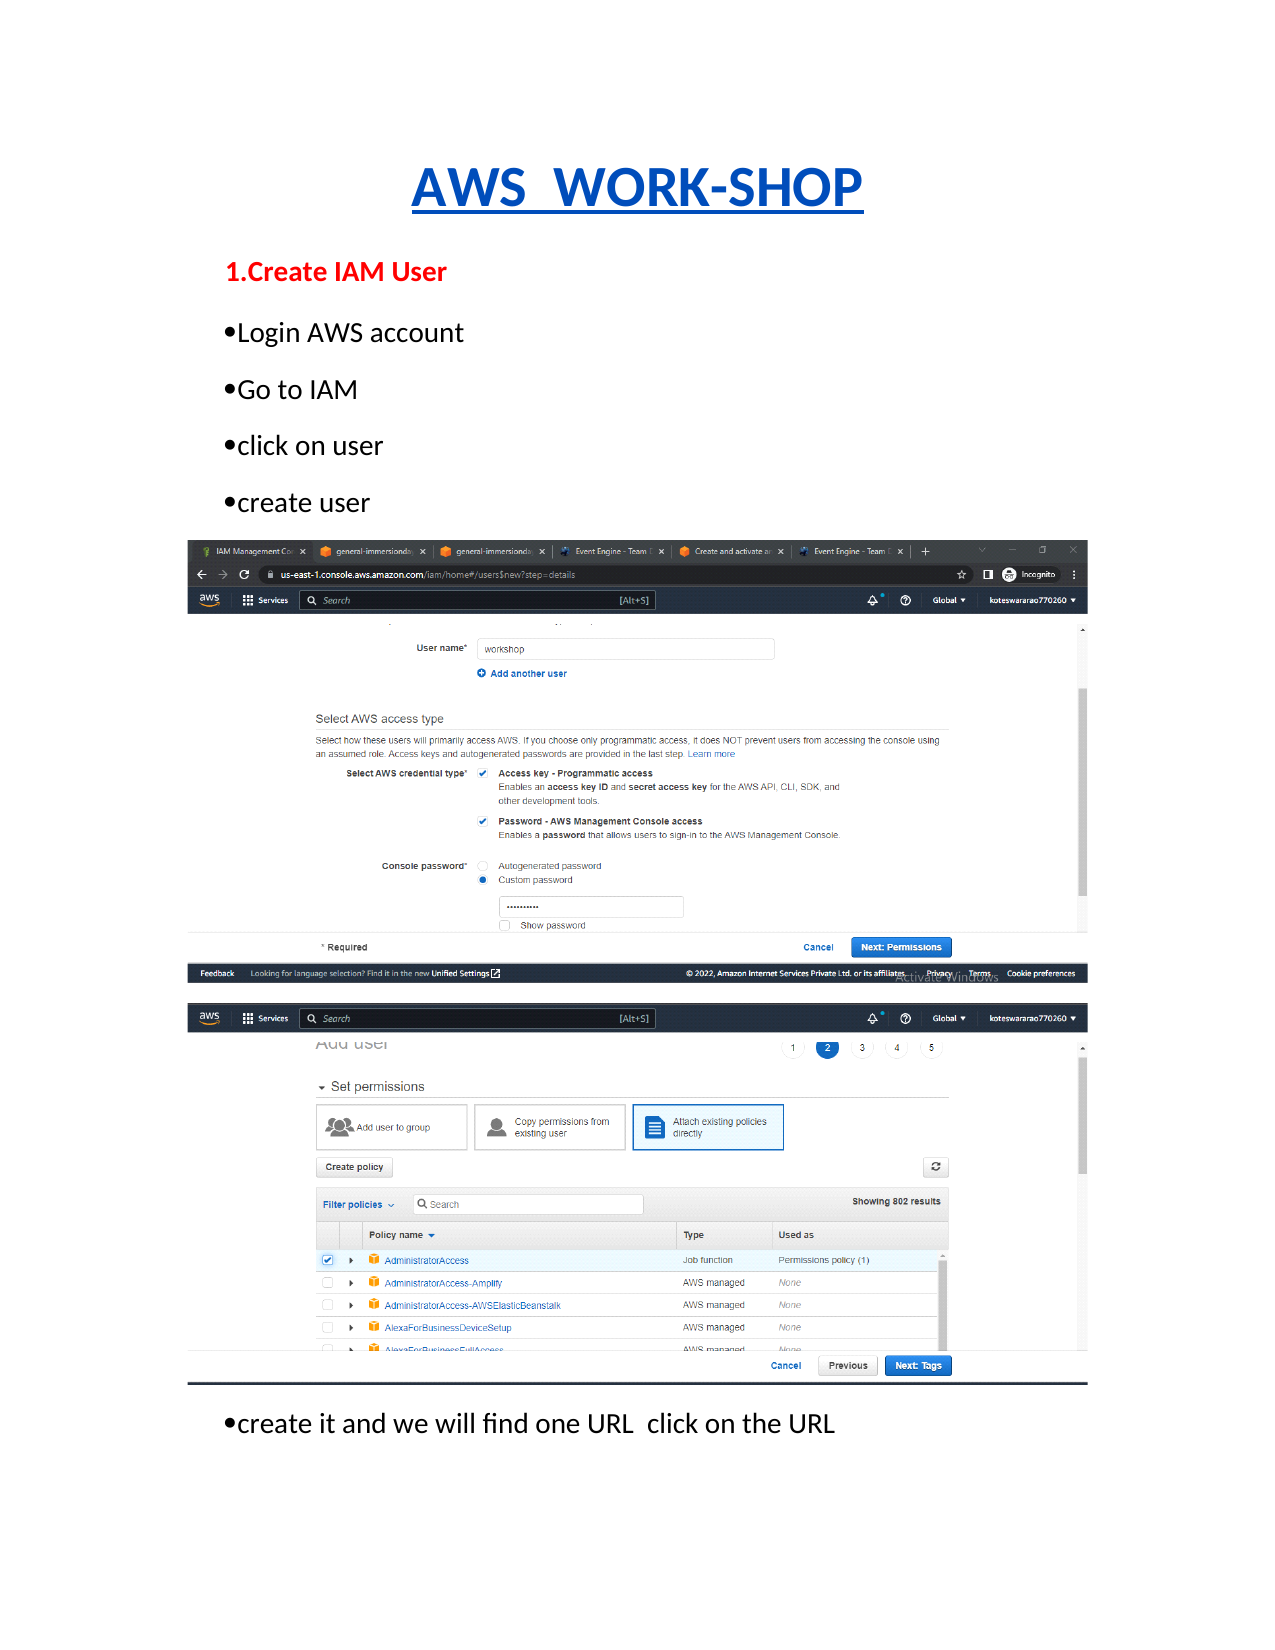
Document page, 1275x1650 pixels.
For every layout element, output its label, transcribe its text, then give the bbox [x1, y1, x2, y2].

list click on user [225, 427, 1087, 463]
list create it and we will find one URL click on the URL [225, 1405, 1087, 1441]
list Login AWS account [225, 314, 1087, 350]
list create user [225, 484, 1087, 519]
list Create IAM User [225, 253, 1087, 288]
text AWS WORK-SHOP [187, 150, 1087, 221]
list Go to IAM [225, 371, 1087, 407]
